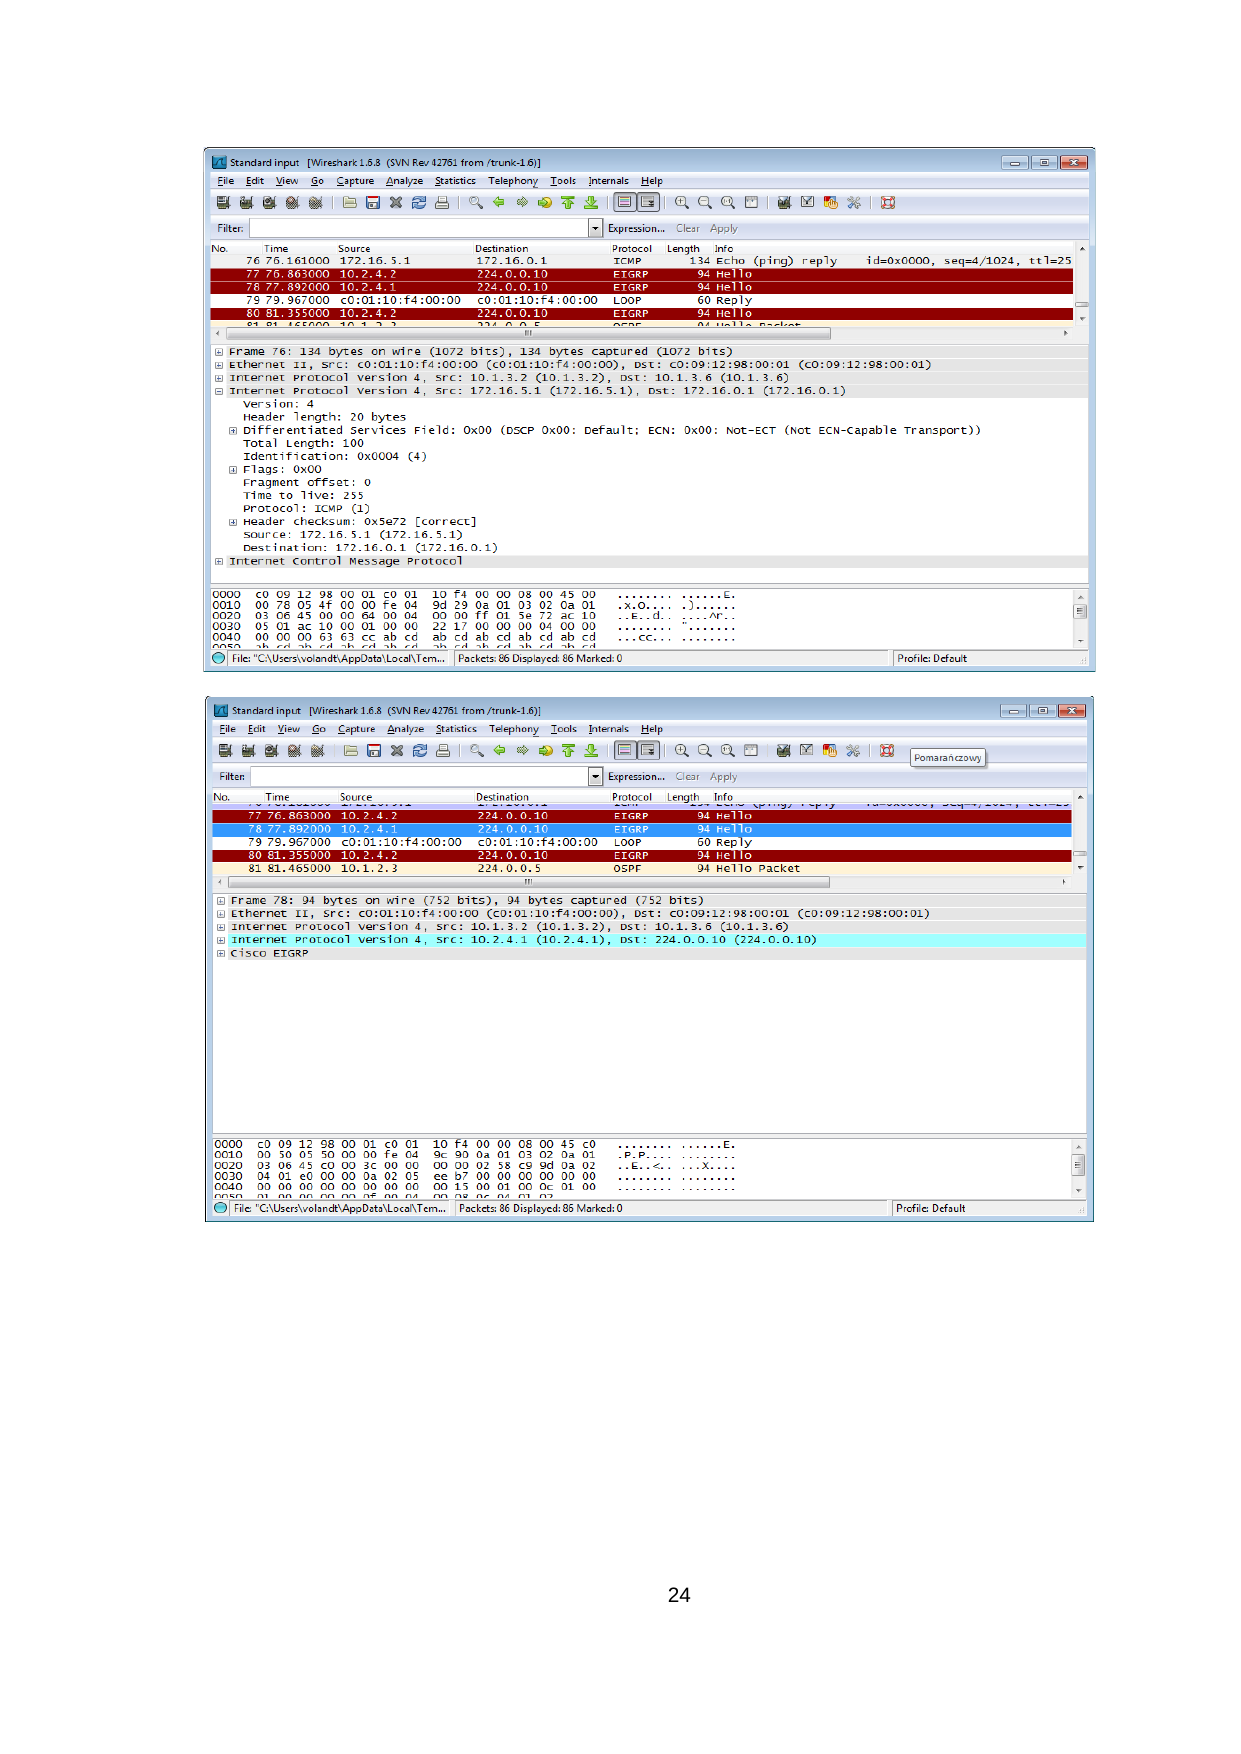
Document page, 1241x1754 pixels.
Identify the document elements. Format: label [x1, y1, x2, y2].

picture [205, 696, 1094, 1222]
picture [203, 147, 1096, 672]
